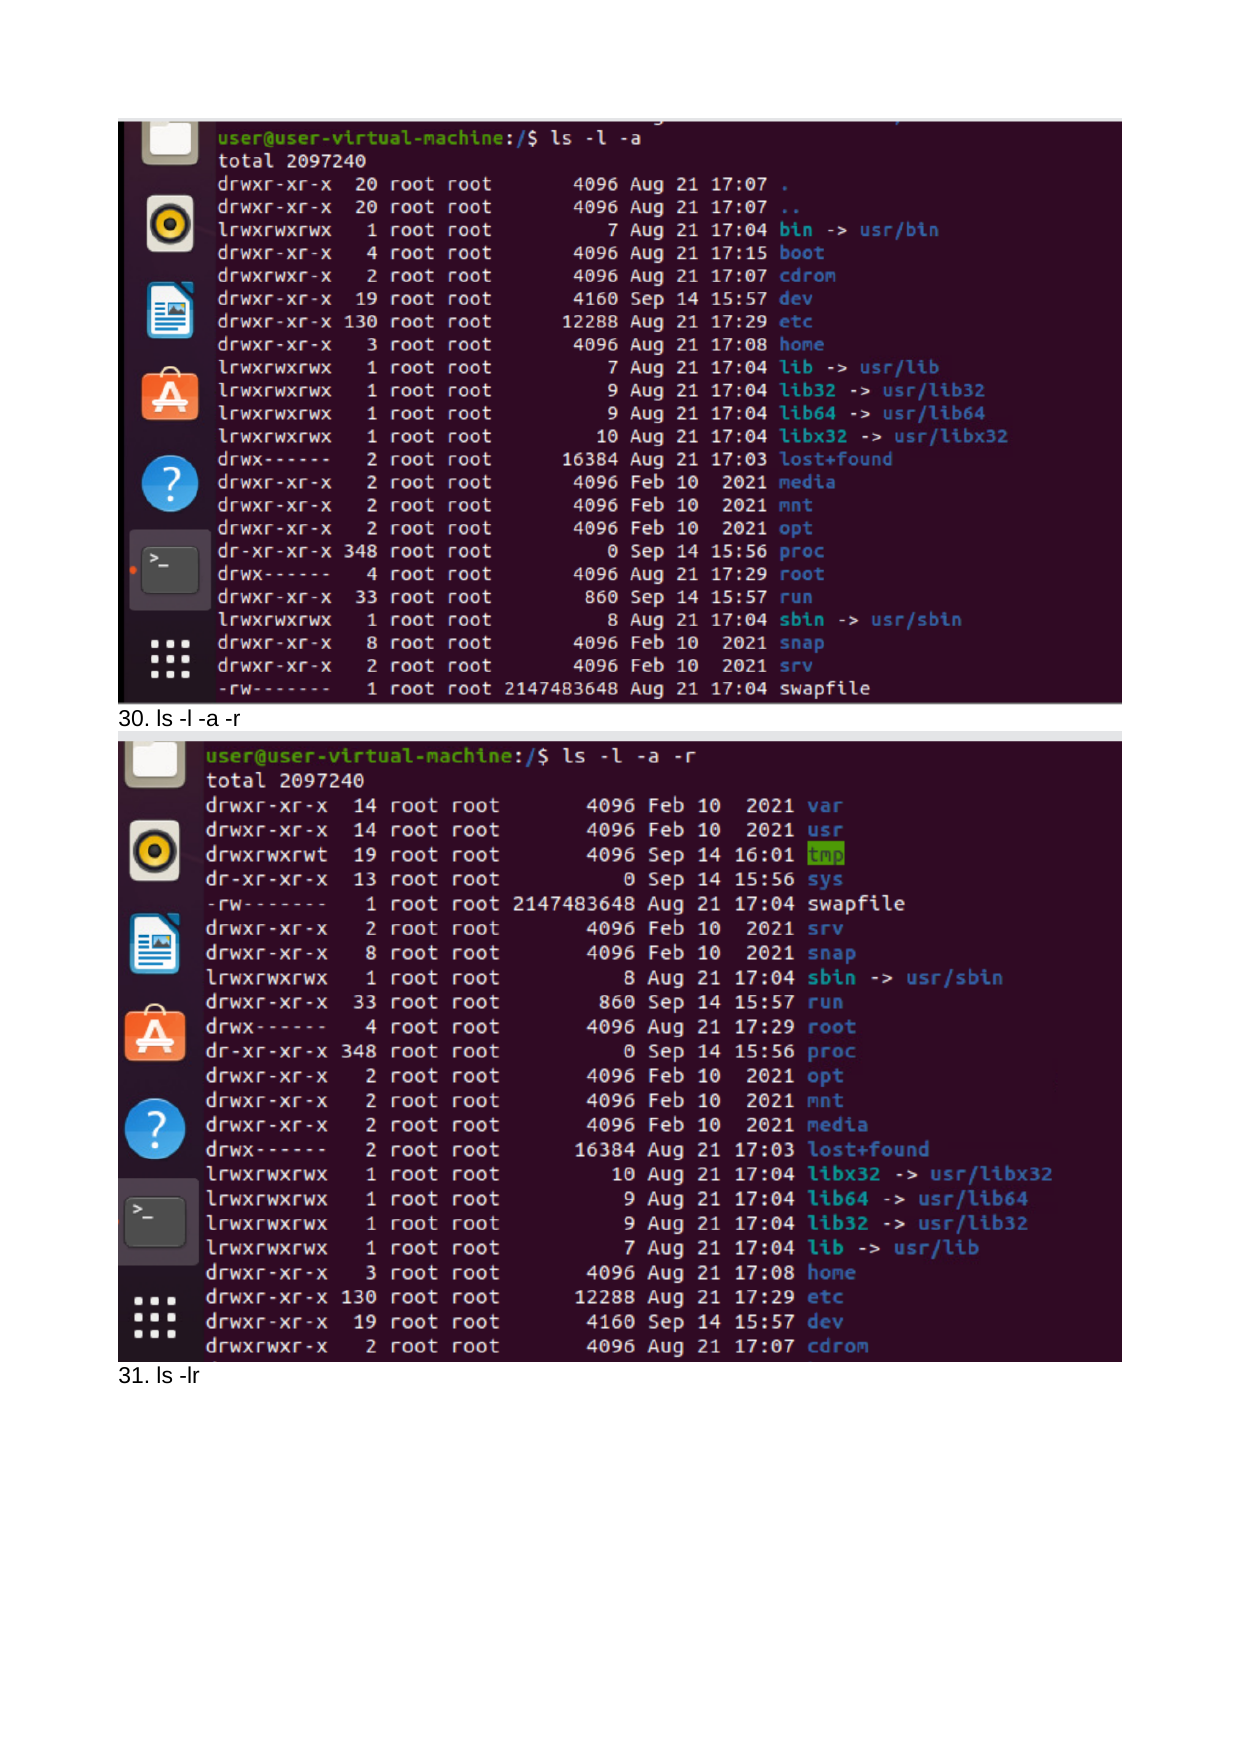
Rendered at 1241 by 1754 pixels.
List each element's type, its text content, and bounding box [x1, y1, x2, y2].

picture [118, 731, 1122, 1362]
text 30. ls -l -a -r [118, 705, 1122, 731]
text 31. ls -lr [118, 1362, 1122, 1388]
picture [118, 118, 1122, 705]
